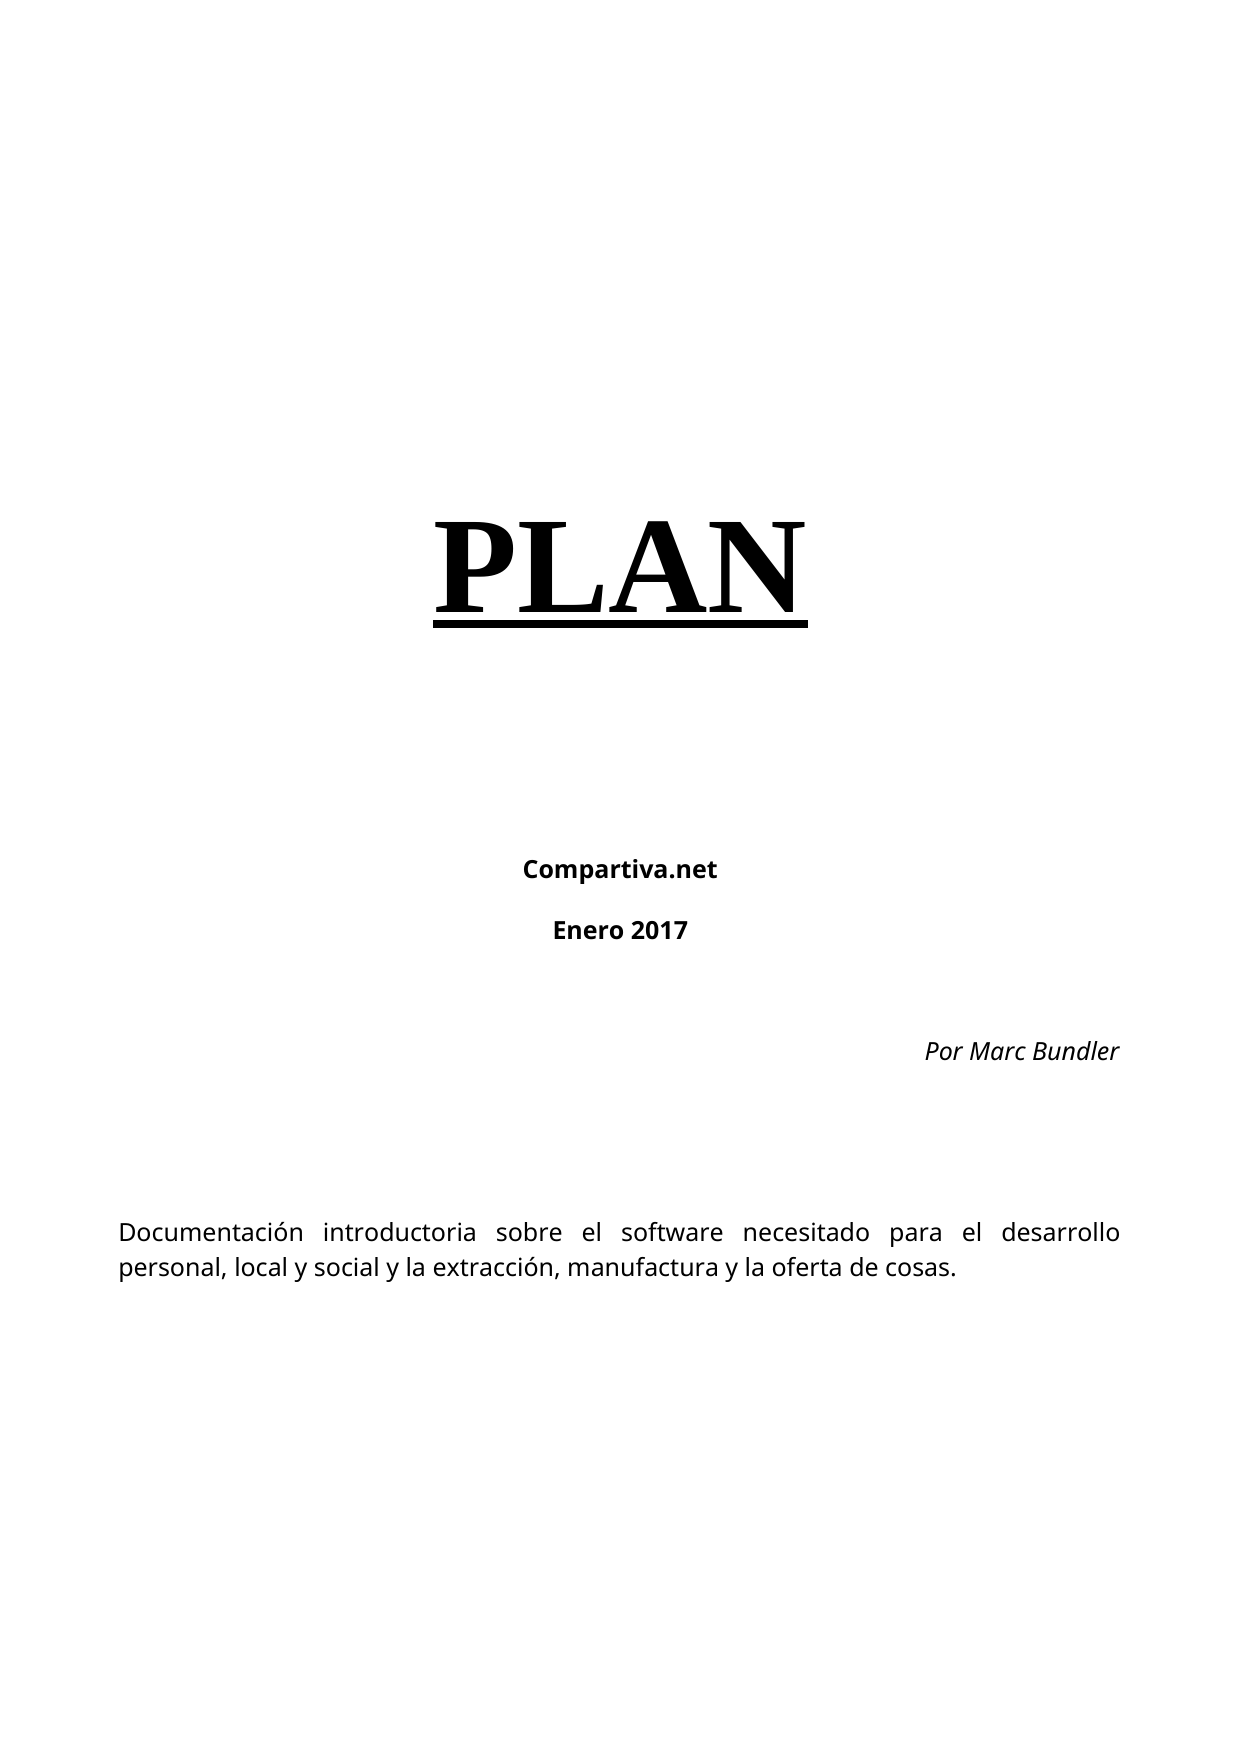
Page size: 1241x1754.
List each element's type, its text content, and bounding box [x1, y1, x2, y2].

text Enero 2017 [118, 911, 1122, 946]
text PLAN [118, 484, 1122, 642]
text Documentación introductoria sobre el software necesitado para el desarrollo personal, local y social y la extracción, manufactura y la oferta de cosas. [118, 1213, 1122, 1284]
text Compartiva.net [118, 851, 1122, 886]
text Por Marc Bundler [118, 1032, 1122, 1067]
